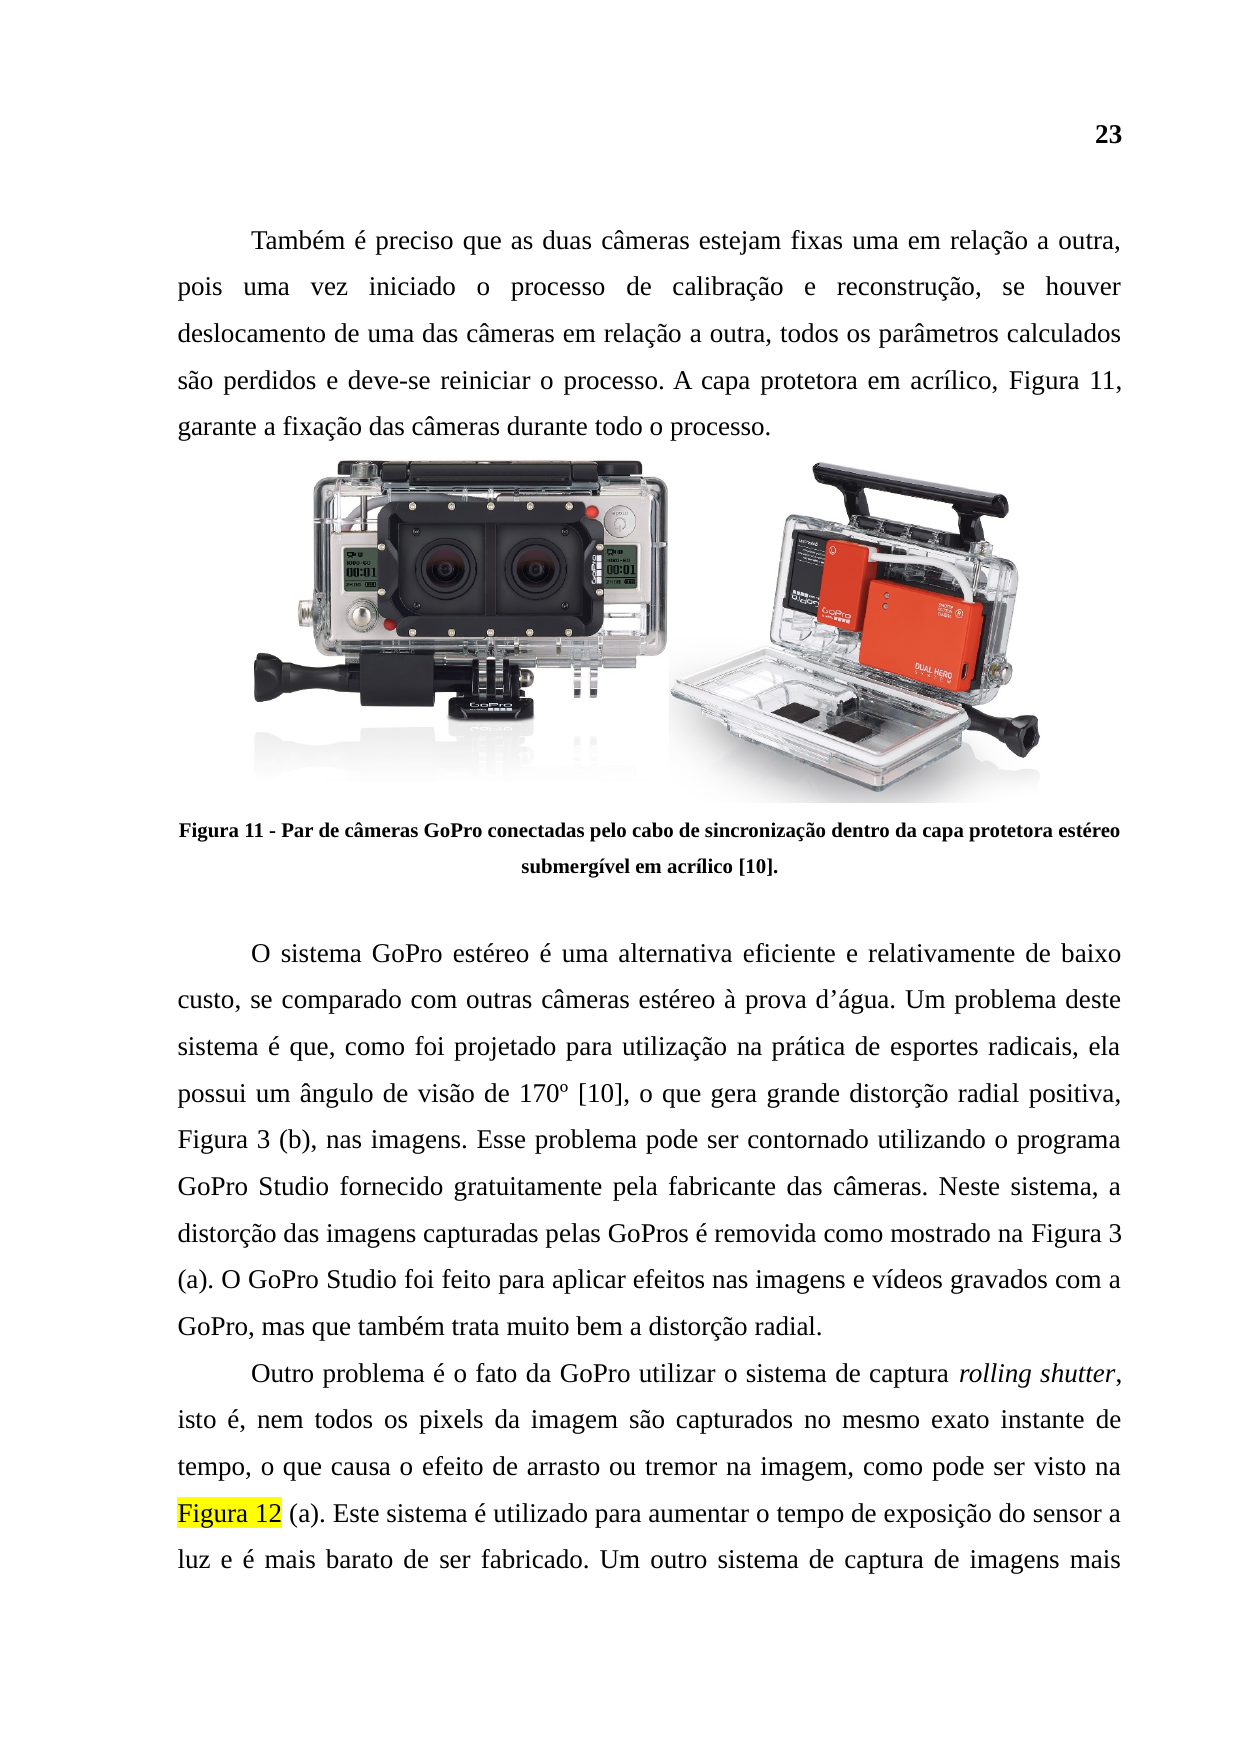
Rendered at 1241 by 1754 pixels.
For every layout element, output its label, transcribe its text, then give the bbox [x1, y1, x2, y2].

picture [250, 457, 1043, 803]
text Também é preciso que as duas câmeras estejam fixas uma em relação a outra, pois uma vez iniciado o processo de calibração e reconstrução, se houver deslocamento de uma das câmeras em relação a outra, todos os parâmetros calculados são perdidos e deve-se reiniciar o processo. A capa protetora em acrílico, Figura 11, garante a fixação das câmeras durante todo o processo. [177, 224, 1122, 442]
text Outro problema é o fato da GoPro utilizar o sistema de captura rolling shutter, isto é, nem todos os pixels da imagem são capturados no mesmo exato instante de tempo, o que causa o efeito de arrasto ou tremor na imagem, como pode ser visto na Figura 12 (a). Este sistema é utilizado para aumentar o tempo de exposição do sensor a luz e é mais barato de ser fabricado. Um outro sistema de captura de imagens mais [177, 1357, 1122, 1574]
text O sistema GoPro estéreo é uma alternativa eficiente e relativamente de baixo custo, se comparado com outras câmeras estéreo à prova d’água. Um problema deste sistema é que, como foi projetado para utilização na prática de esportes radicais, ela possui um ângulo de visão de 170º [10], o que gera grande distorção radial positiva, Figura 3 (b), nas imagens. Esse problema pode ser contornado utilizando o programa GoPro Studio fornecido gratuitamente pela fabricante das câmeras. Neste sistema, a distorção das imagens capturadas pelas GoPros é removida como mostrado na Figura 3 (a). O GoPro Studio foi feito para aplicar efeitos nas imagens e vídeos gravados com a GoPro, mas que também trata muito bem a distorção radial. [177, 937, 1122, 1341]
text Figura 11 - Par de câmeras GoPro conectadas pelo cabo de sincronização dentro da capa protetora estéreo submergível em acrílico [10]. [177, 818, 1122, 878]
